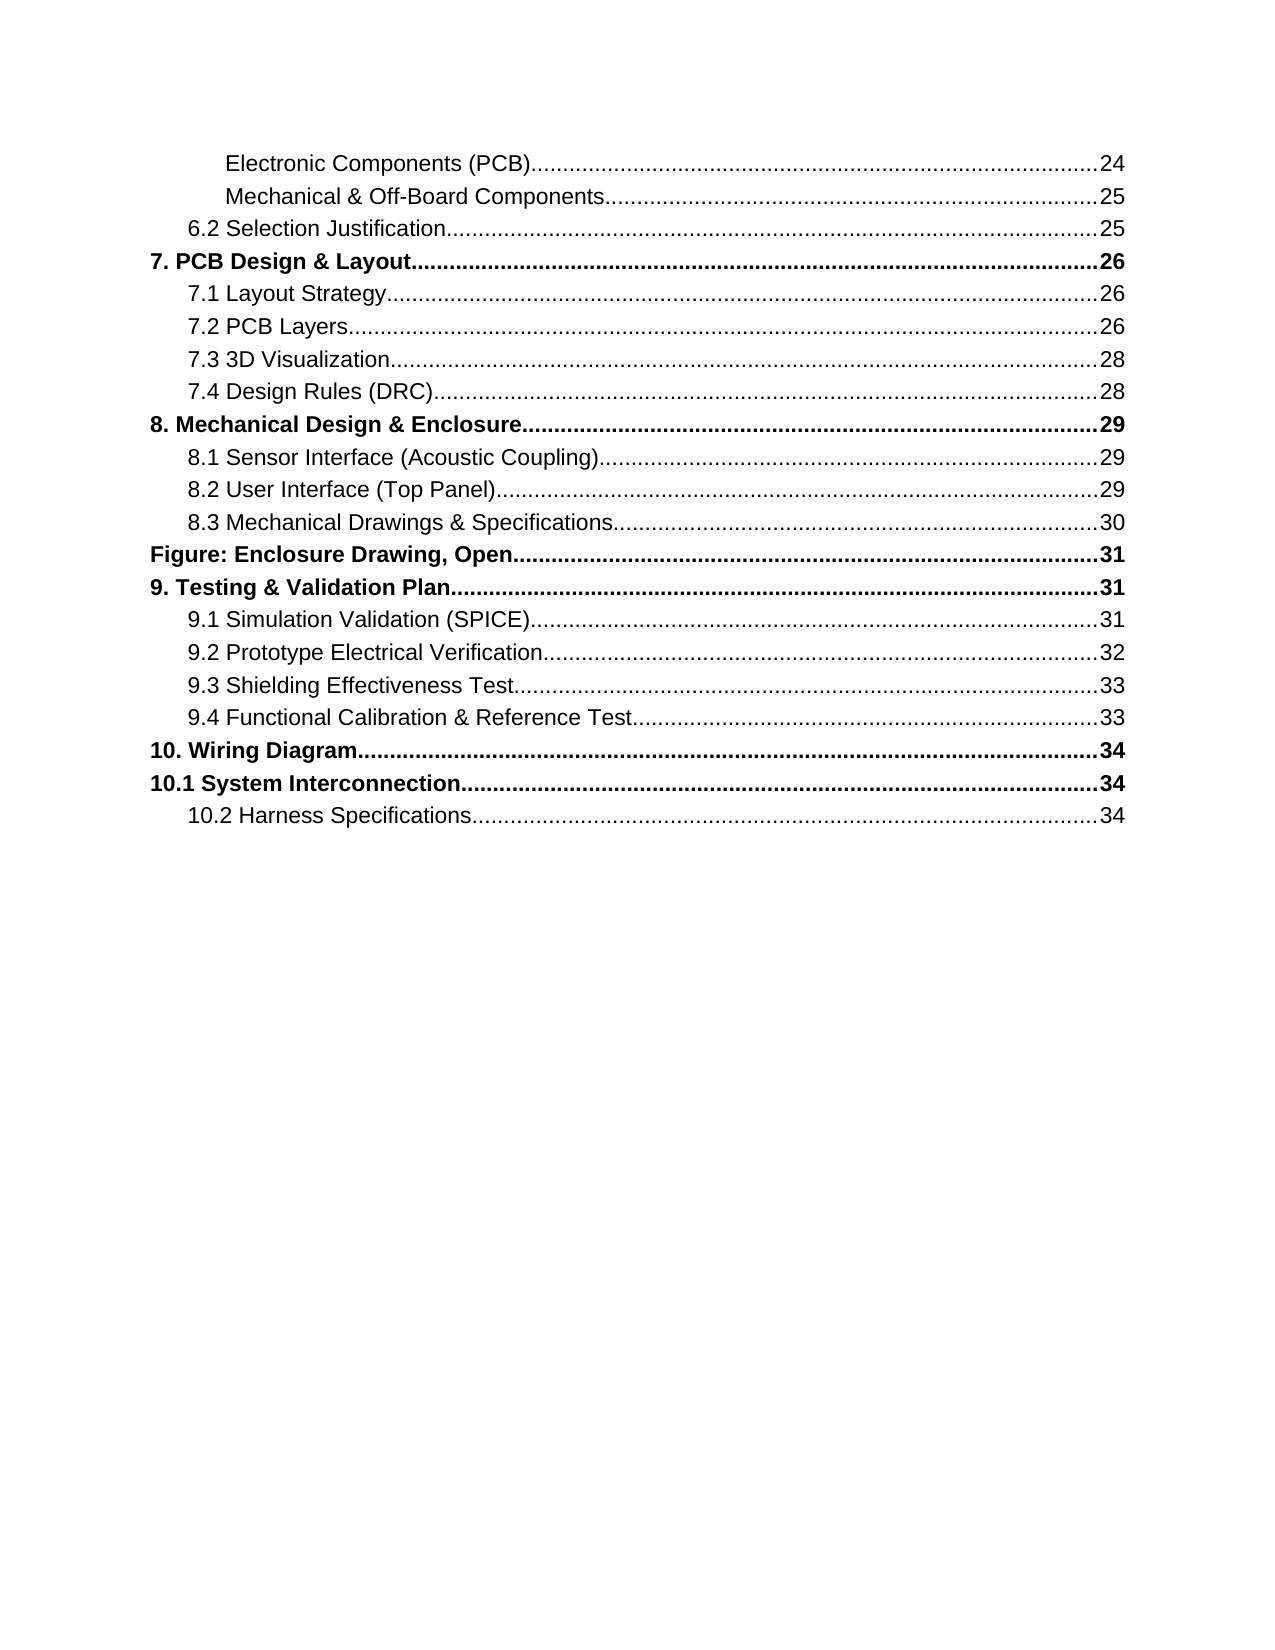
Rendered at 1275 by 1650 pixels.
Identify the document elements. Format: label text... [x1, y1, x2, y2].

text 7. PCB Design & Layout 26 [150, 248, 1125, 274]
text 9.3 Shielding Effectiveness Test 33 [187, 672, 1125, 698]
text 10.1 System Interconnection 34 [150, 769, 1125, 796]
text 9. Testing & Validation Plan 31 [150, 574, 1125, 600]
text 8.1 Sensor Interface (Acoustic Coupling) 29 [187, 443, 1125, 470]
text 7.4 Design Rules (DRC) 28 [187, 378, 1125, 404]
text 6.2 Selection Justification 25 [187, 215, 1125, 242]
text 9.2 Prototype Electrical Verification 32 [187, 639, 1125, 665]
text 8.3 Mechanical Drawings & Specifications 30 [187, 509, 1125, 535]
text 10.2 Harness Specifications 34 [187, 802, 1125, 828]
text Mechanical & Off-Board Components 25 [225, 183, 1125, 209]
text 8.2 User Interface (Top Panel) 29 [187, 476, 1125, 502]
text 7.1 Layout Strategy 26 [187, 280, 1125, 307]
text 7.3 3D Visualization 28 [187, 346, 1125, 372]
text Figure: Enclosure Drawing, Open 31 [150, 541, 1125, 568]
text 9.4 Functional Calibration & Reference Test 33 [187, 704, 1125, 731]
text 9.1 Simulation Validation (SPICE) 31 [187, 606, 1125, 633]
text 7.2 PCB Layers 26 [187, 313, 1125, 339]
text 8. Mechanical Design & Enclosure 29 [150, 411, 1125, 437]
text 10. Wiring Diagram 34 [150, 737, 1125, 763]
text Electronic Components (PCB) 24 [225, 150, 1125, 176]
